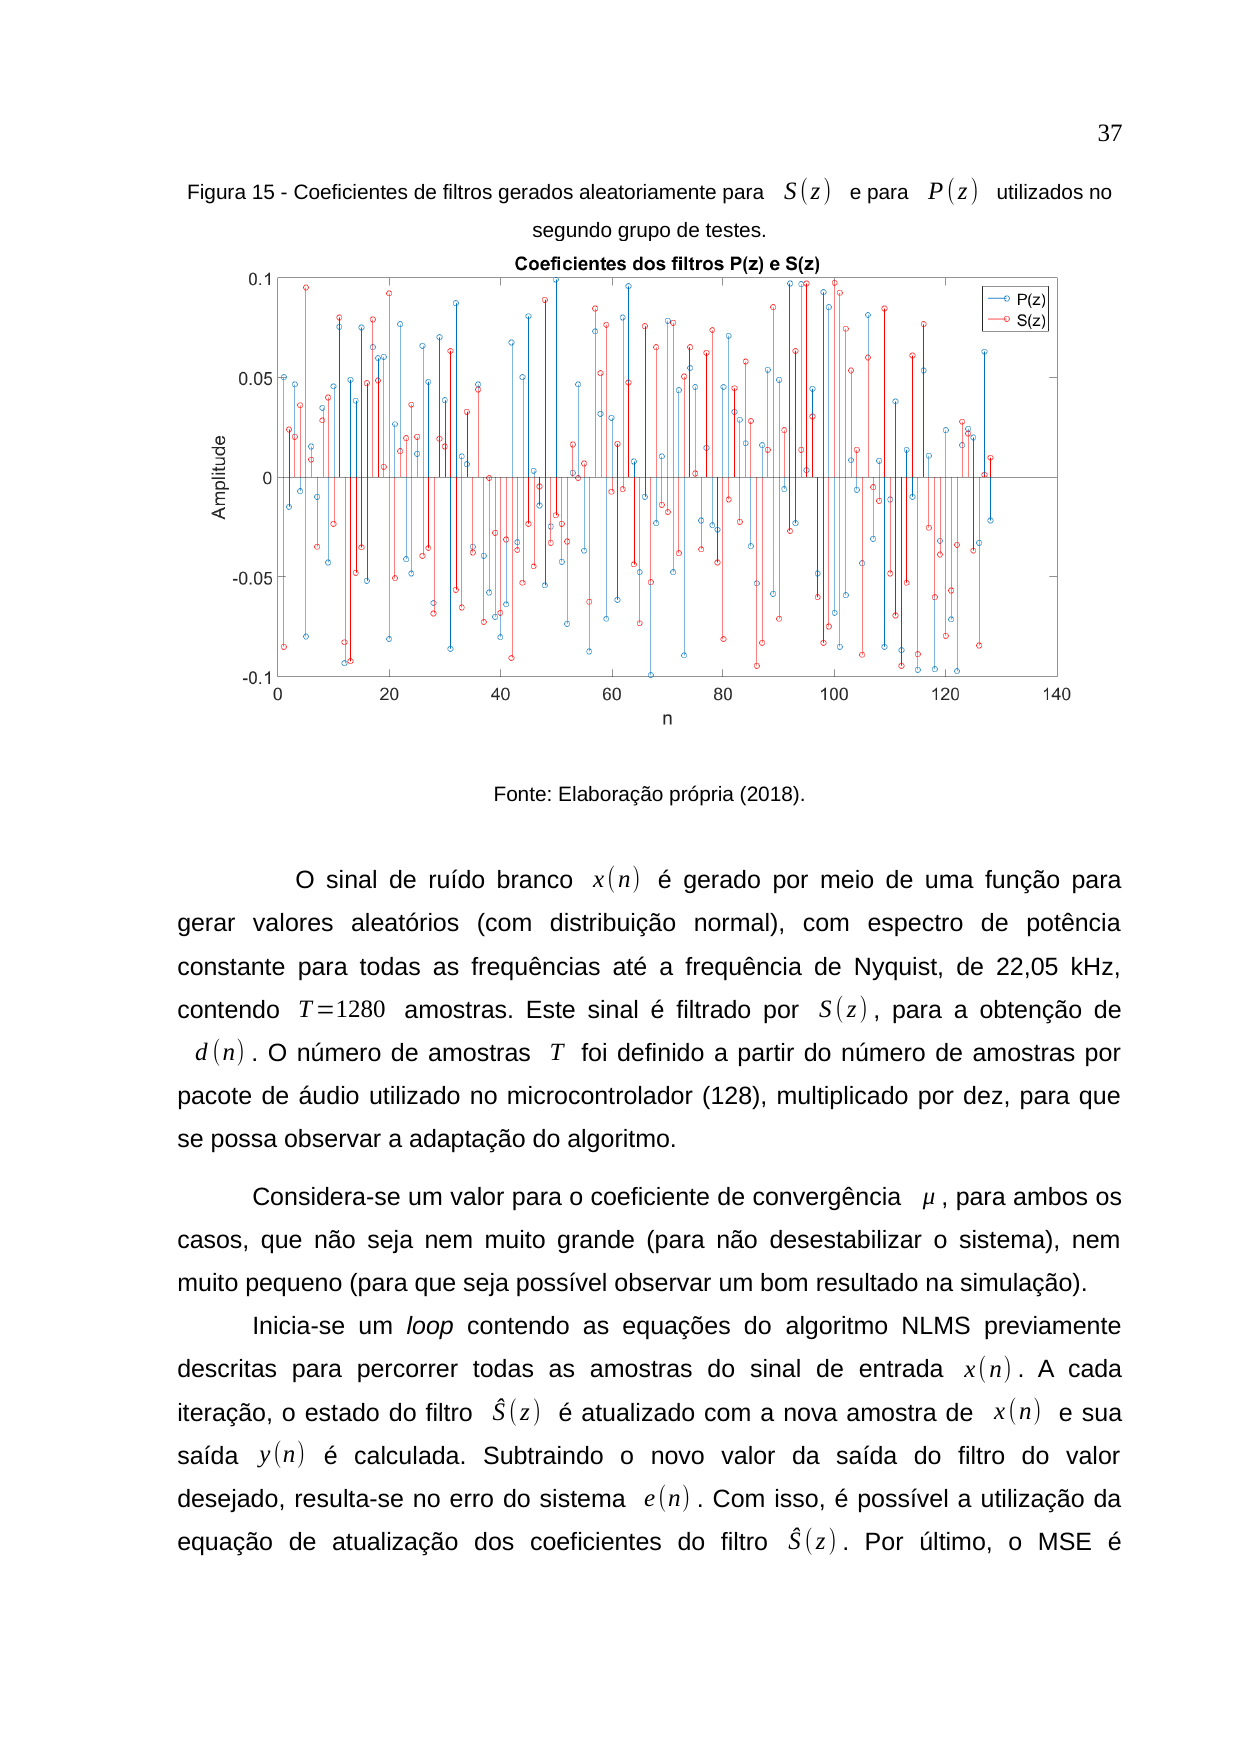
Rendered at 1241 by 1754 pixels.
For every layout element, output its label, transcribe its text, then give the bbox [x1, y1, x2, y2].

picture [147, 241, 1152, 730]
table_header Coeficientes de filtros gerados aleatoriamente parae parautilizados no segundo grupo de testes. [177, 177, 1122, 241]
table_cell Fonte: Elaboração própria (2018). [177, 771, 1122, 865]
text O sinal de ruído brancoé gerado por meio de uma função para gerar valores aleatórios (com distribuição normal), com espectro de potência constante para todas as frequências até a frequência de Nyquist, de 22,05 kHz, contendoamostras. Este sinal é filtrado por, para a obtenção de. O número de amostrasfoi definido a partir do número de amostras por pacote de áudio utilizado no microcontrolador (128), multiplicado por dez, para que se possa observar a adaptação do algoritmo. [177, 865, 1122, 1153]
table_cell [177, 730, 1122, 771]
text Considera-se um valor para o coeficiente de convergência, para ambos os casos, que não seja nem muito grande (para não desestabilizar o sistema), nem muito pequeno (para que seja possível observar um bom resultado na simulação). [177, 1182, 1122, 1297]
text Inicia-se um loop contendo as equações do algoritmo NLMS previamente descritas para percorrer todas as amostras do sinal de entrada. A cada iteração, o estado do filtroé atualizado com a nova amostra dee sua saídaé calculada. Subtraindo o novo valor da saída do filtro do valor desejado, resulta-se no erro do sistema. Com isso, é possível a utilização da equação de atualização dos coeficientes do filtro. Por último, o MSE é calculado a cada 128 amostras e registrado para que seja possível validar e observar a adaptação do algoritmo. [177, 1311, 1122, 1556]
